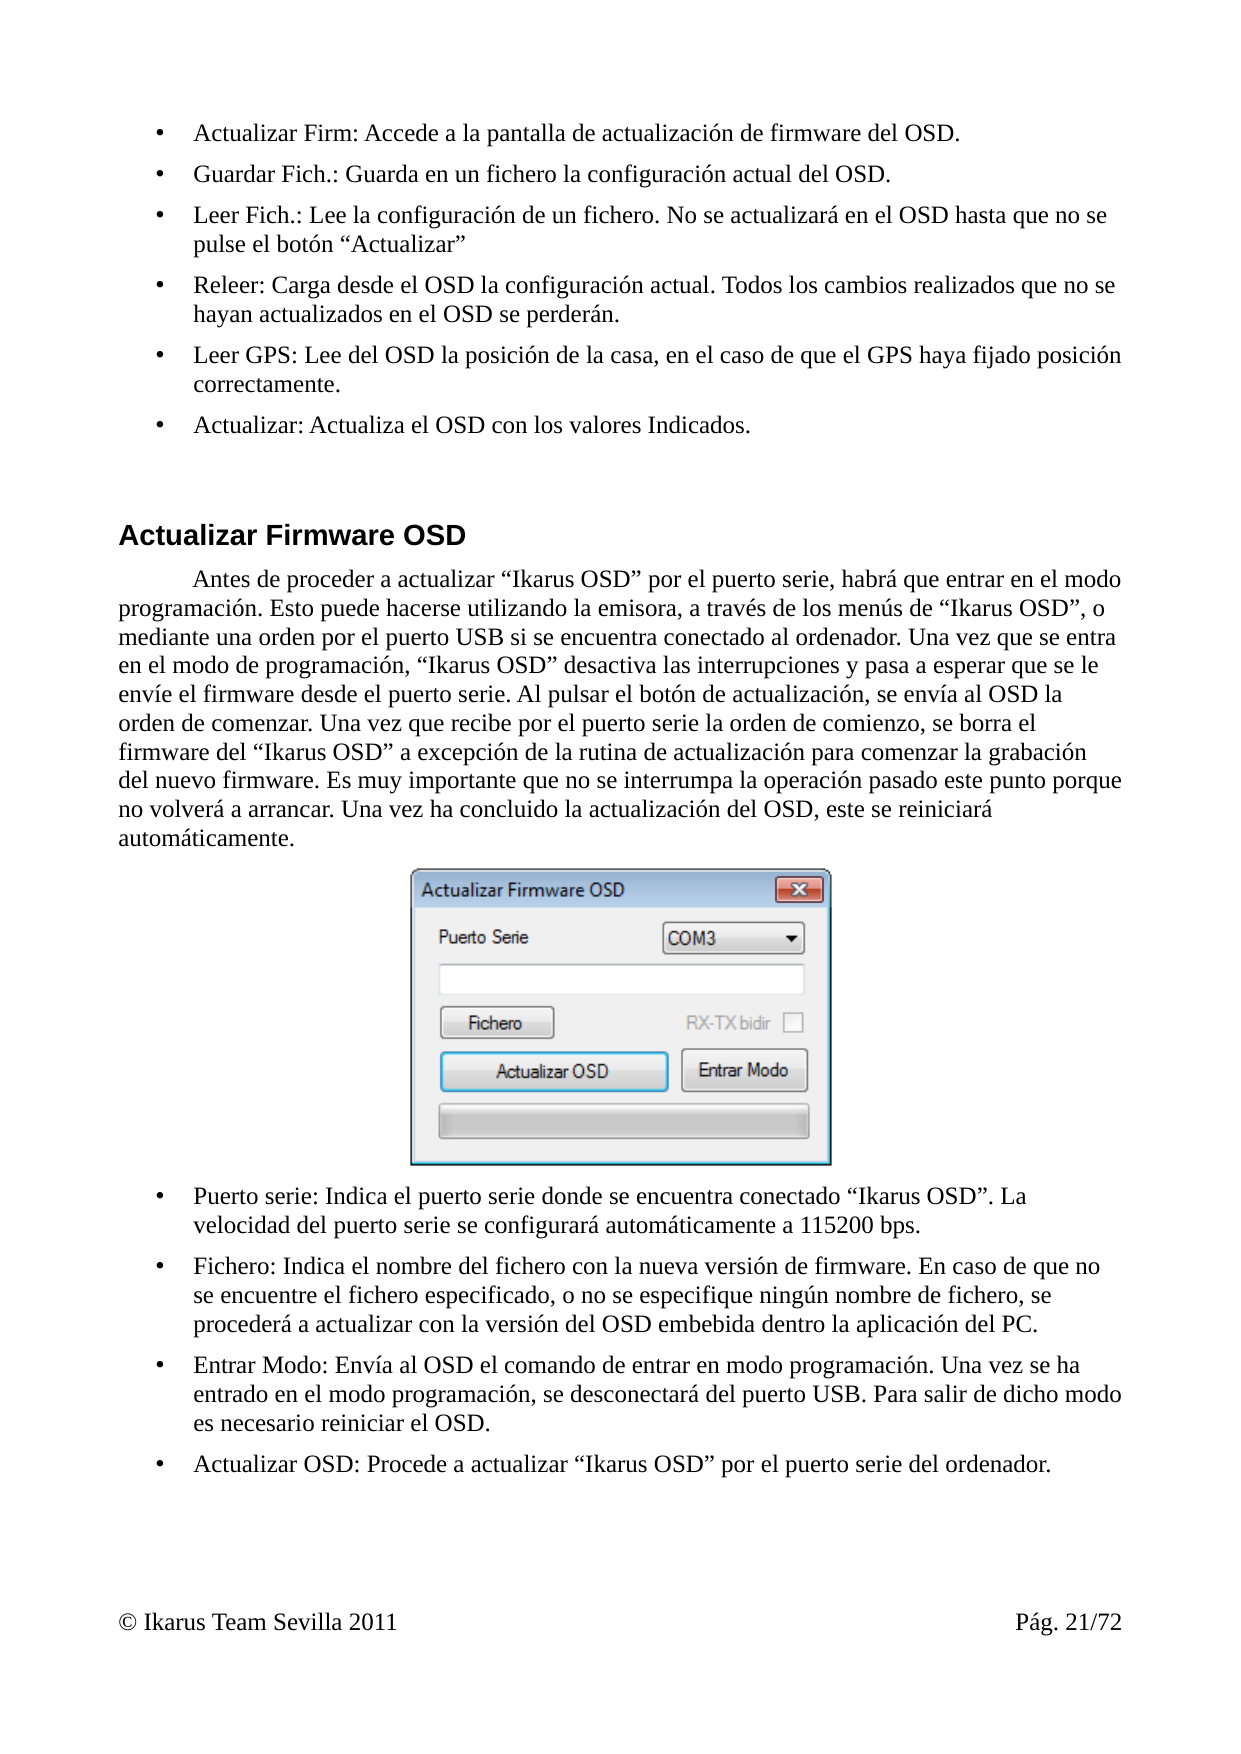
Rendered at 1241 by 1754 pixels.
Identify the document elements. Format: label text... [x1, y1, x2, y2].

list Actualizar OSD: Procede a actualizar “Ikarus OSD” por el puerto serie del ordenador. [156, 1449, 1122, 1478]
list Puerto serie: Indica el puerto serie donde se encuentra conectado “Ikarus OSD”. La velocidad del puerto serie se configurará automáticamente a 115200 bps. [156, 1181, 1122, 1239]
list Entrar Modo: Envía al OSD el comando de entrar en modo programación. Una vez se ha entrado en el modo programación, se desconectará del puerto USB. Para salir de dicho modo es necesario reiniciar el OSD. [156, 1350, 1122, 1436]
list Guardar Fich.: Guarda en un fichero la configuración actual del OSD. [156, 159, 1122, 188]
list Leer Fich.: Lee la configuración de un fichero. No se actualizará en el OSD hasta que no se pulse el botón “Actualizar” [156, 201, 1122, 258]
list Fichero: Indica el nombre del fichero con la nueva versión de firmware. En caso de que no se encuentre el fichero especificado, o no se especifique ningún nombre de fichero, se procederá a actualizar con la versión del OSD embebida dentro la aplicación del PC. [156, 1251, 1122, 1338]
list Releer: Carga desde el OSD la configuración actual. Todos los cambios realizados que no se hayan actualizados en el OSD se perderán. [156, 271, 1122, 328]
picture [406, 864, 835, 1169]
list Actualizar: Actualiza el OSD con los valores Indicados. [156, 411, 1122, 439]
list Leer GPS: Lee del OSD la posición de la casa, en el caso de que el GPS haya fijado posición correctamente. [156, 341, 1122, 398]
text Antes de proceder a actualizar “Ikarus OSD” por el puerto serie, habrá que entrar en el modo programación. Esto puede hacerse utilizando la emisora, a través de los menús de “Ikarus OSD”, o mediante una orden por el puerto USB si se encuentra conectado al ordenador. Una vez que se entra en el modo de programación, “Ikarus OSD” desactiva las interrupciones y pasa a esperar que se le envíe el firmware desde el puerto serie. Al pulsar el botón de actualización, se envía al OSD la orden de comenzar. Una vez que recibe por el puerto serie la orden de comienzo, se borra el firmware del “Ikarus OSD” a excepción de la rutina de actualización para comenzar la grabación del nuevo firmware. Es muy importante que no se interrumpa la operación pasado este punto porque no volverá a arrancar. Una vez ha concluido la actualización del OSD, este se reiniciará automáticamente. [118, 564, 1122, 852]
subtitle Actualizar Firmware OSD [118, 518, 1122, 552]
list Actualizar Firm: Accede a la pantalla de actualización de firmware del OSD. [156, 118, 1122, 147]
